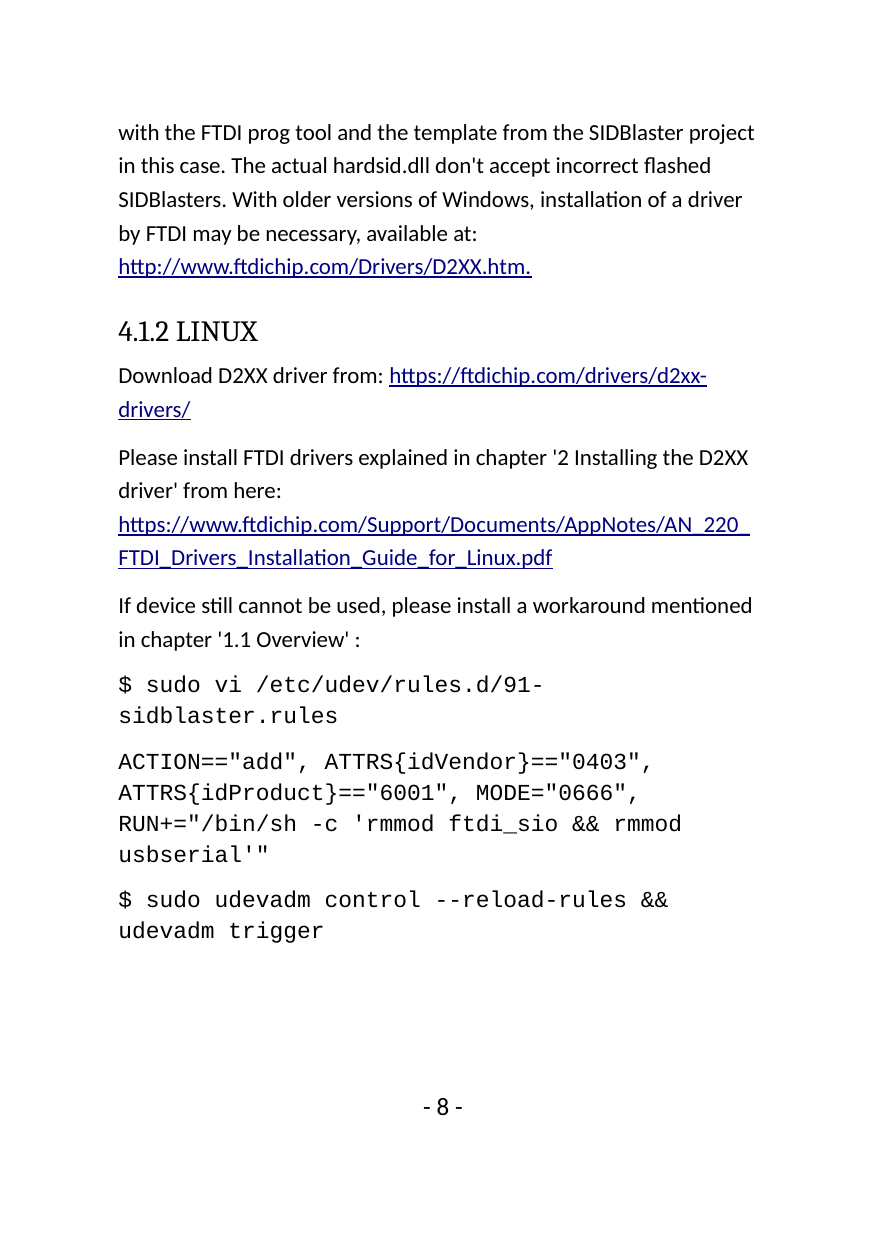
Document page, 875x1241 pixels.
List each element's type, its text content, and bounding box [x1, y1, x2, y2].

text $ sudo udevadm control --reload-rules && udevadm trigger [118, 889, 756, 946]
text $ sudo vi /etc/udev/rules.d/91-sidblaster.rules [118, 673, 756, 730]
text Please install FTDI drivers explained in chapter '2 Installing the D2XX driver' from here: https://www.ftdichip.com/Support/Documents/AppNotes/AN_220_FTDI_Drivers_Installation_Guide_for_Linux.pdf [118, 443, 756, 572]
subtitle Linux [118, 315, 756, 349]
text with the FTDI prog tool and the template from the SIDBlaster project in this case. The actual hardsid.dll don't accept incorrect flashed SIDBlasters. With older versions of Windows, installation of a driver by FTDI may be necessary, available at: http://www.ftdichip.com/Drivers/D2XX.htm. [118, 118, 756, 280]
text ACTION=="add", ATTRS{idVendor}=="0403", ATTRS{idProduct}=="6001", MODE="0666", RUN+="/bin/sh -c 'rmmod ftdi_sio && rmmod usbserial'" [118, 750, 756, 869]
text If device still cannot be used, please install a workaround mentioned in chapter '1.1 Overview' : [118, 592, 756, 653]
text Download D2XX driver from: https://ftdichip.com/drivers/d2xx-drivers/ [118, 361, 756, 423]
